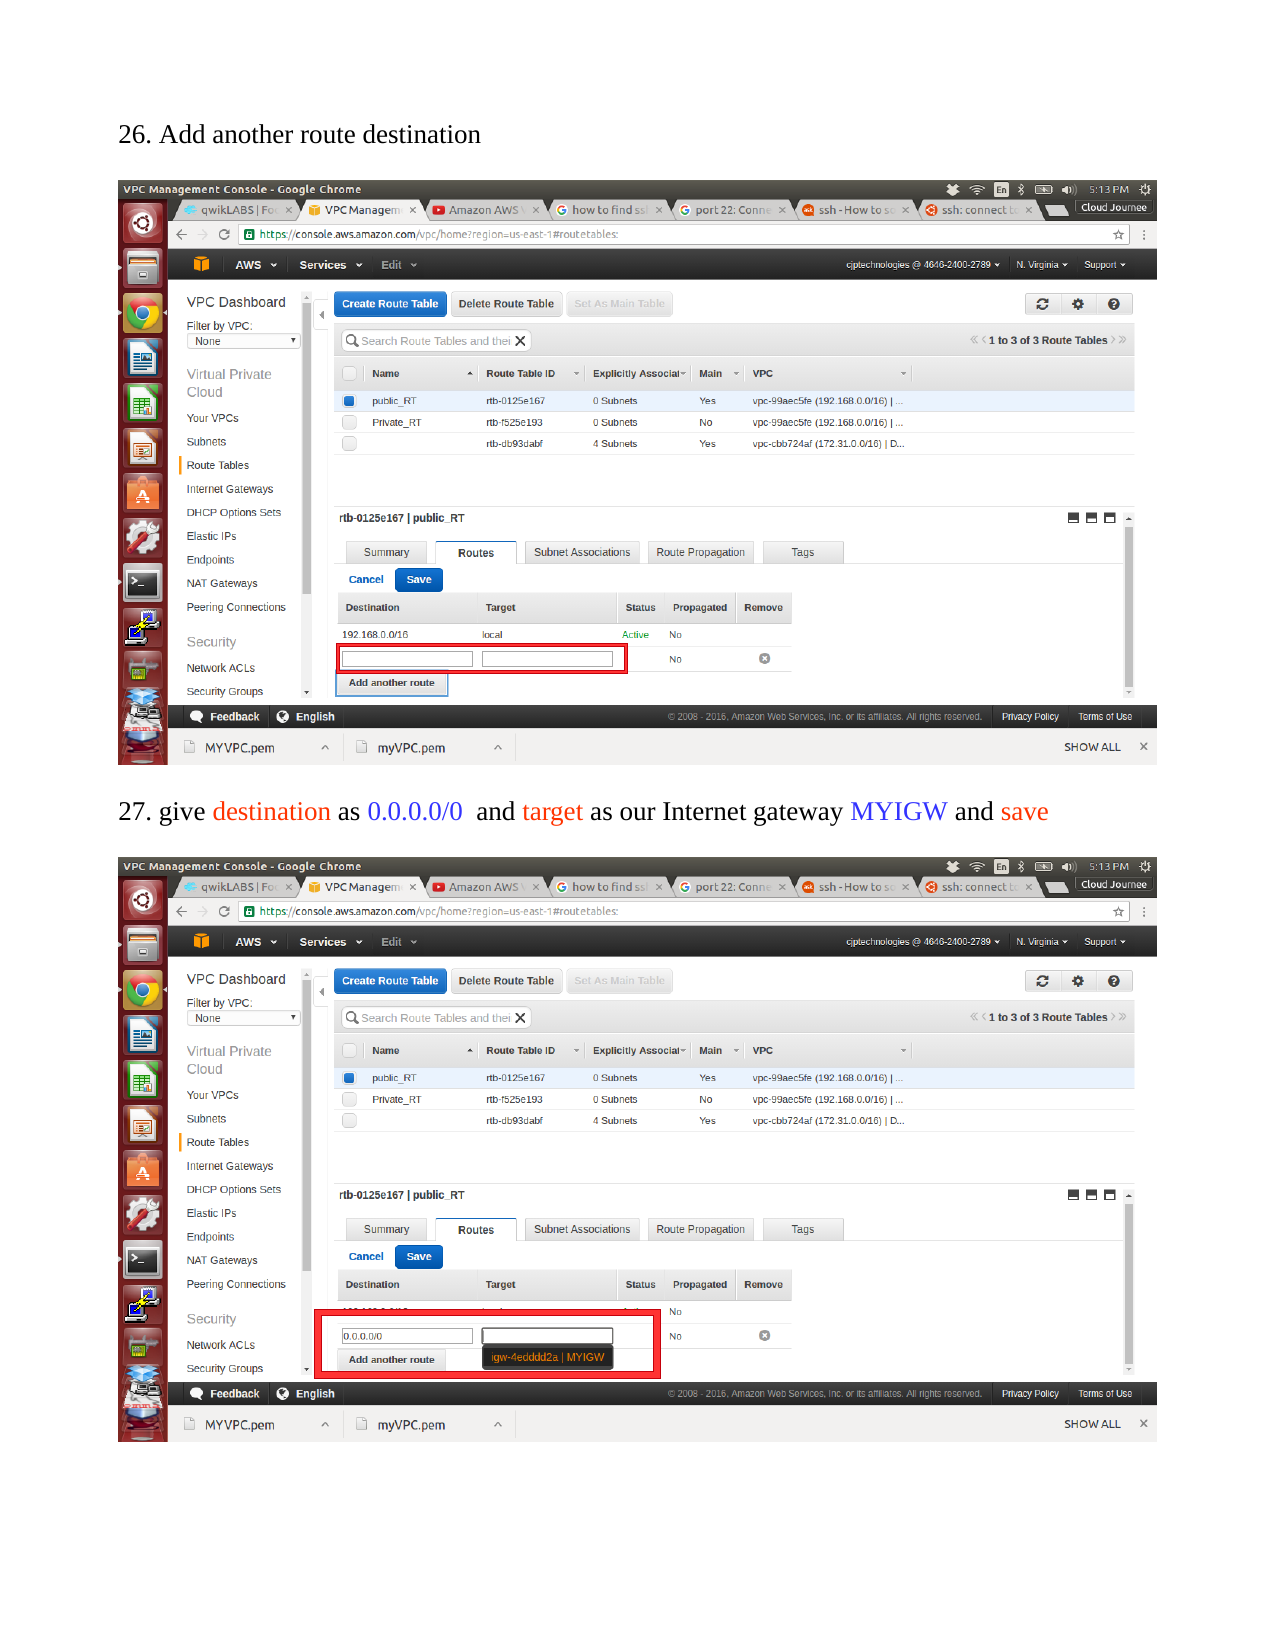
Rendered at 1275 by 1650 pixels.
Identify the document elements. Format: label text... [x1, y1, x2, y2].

picture [118, 180, 1157, 765]
text 27. give destination as 0.0.0.0/0 and target as our Internet gateway MYIGW and save [118, 796, 1157, 827]
picture [118, 857, 1157, 1442]
text 26. Add another route destination [118, 118, 1157, 149]
